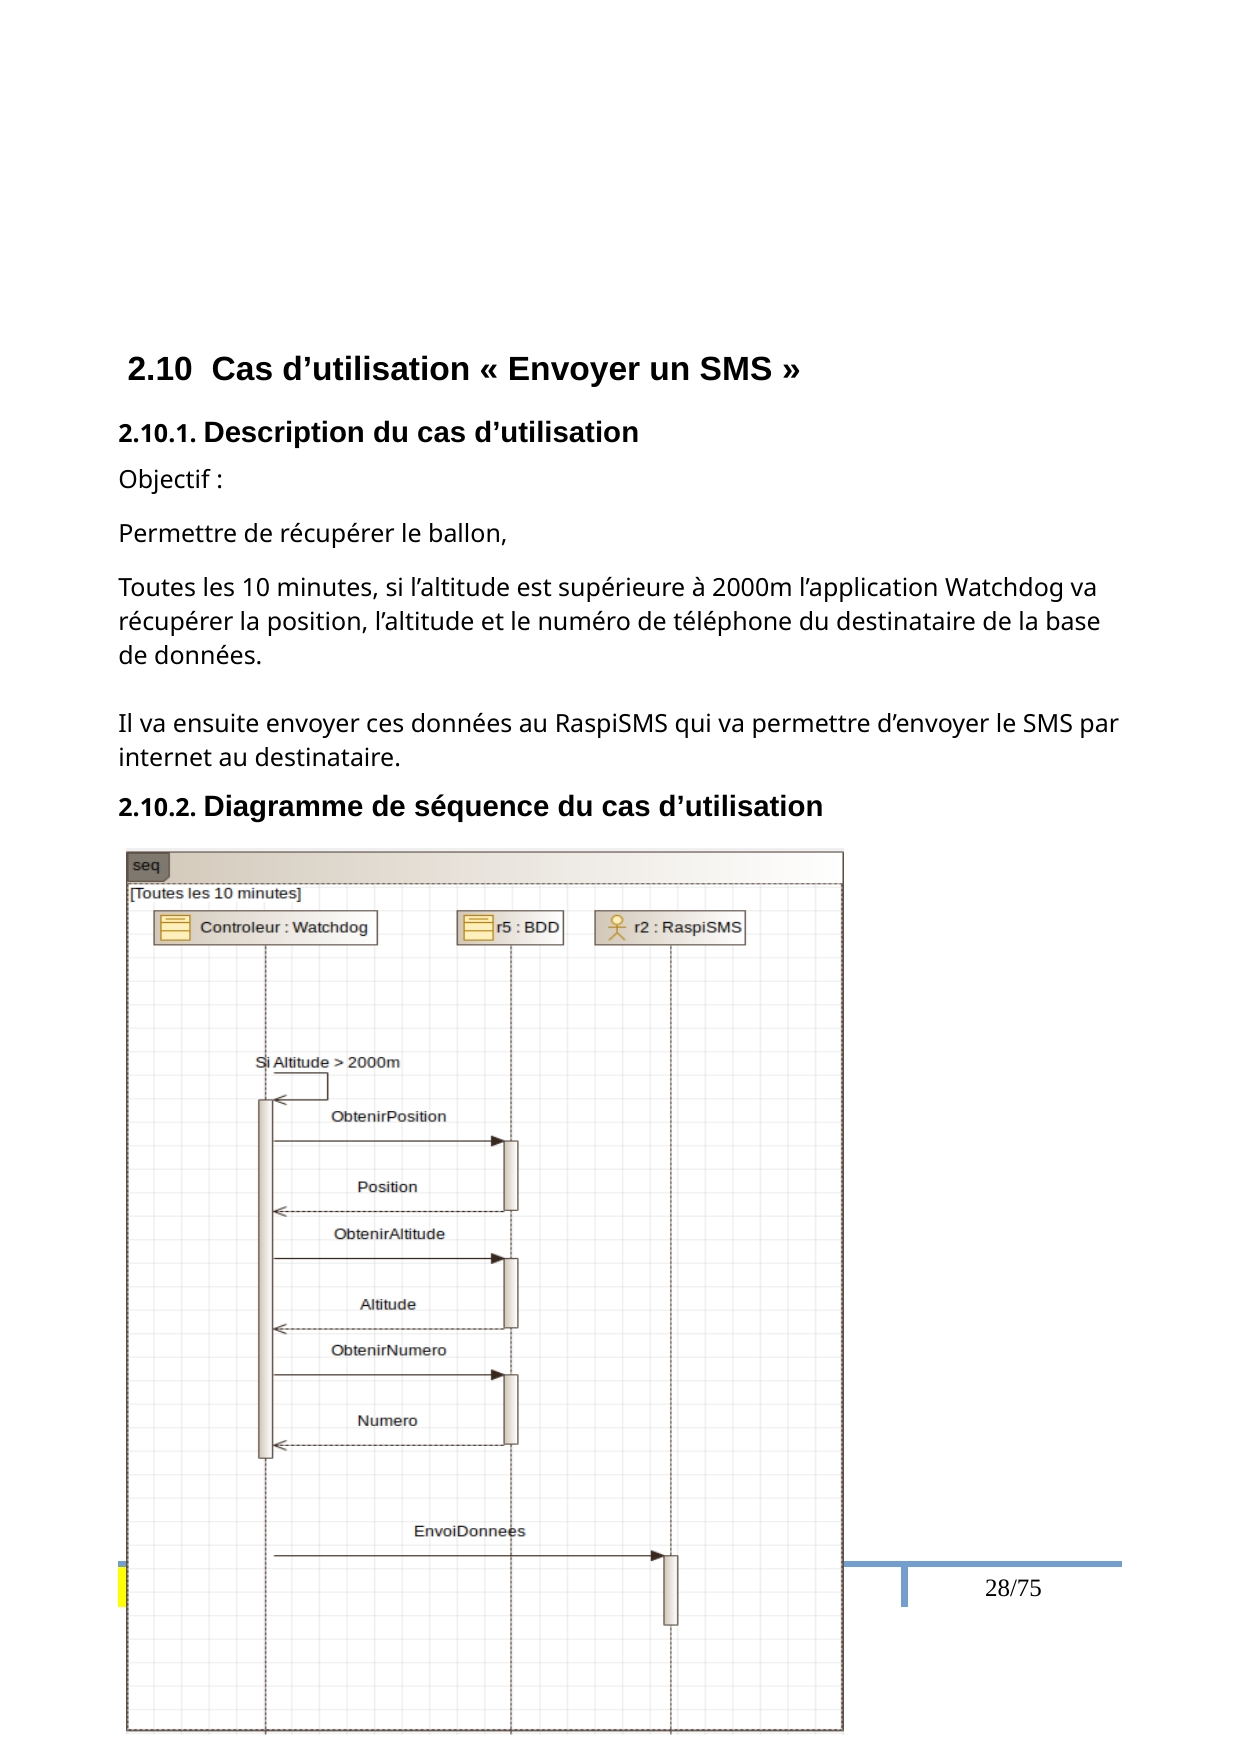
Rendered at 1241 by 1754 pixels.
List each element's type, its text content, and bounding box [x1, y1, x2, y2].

subtitle Diagramme de séquence du cas d’utilisation [118, 788, 1122, 823]
subtitle Description du cas d’utilisation [118, 415, 1122, 449]
picture [126, 848, 844, 1735]
text Objectif : [118, 462, 1122, 496]
text Toutes les 10 minutes, si l’altitude est supérieure à 2000m l’application Watchdog va récupérer la position, l’altitude et le numéro de téléphone du destinataire de la base de données. [118, 569, 1122, 672]
subtitle Cas d’utilisation « Envoyer un SMS » [118, 349, 1122, 388]
text Permettre de récupérer le ballon, [118, 516, 1122, 550]
text Il va ensuite envoyer ces données au RaspiSMS qui va permettre d’envoyer le SMS par internet au destinataire. [118, 706, 1122, 774]
